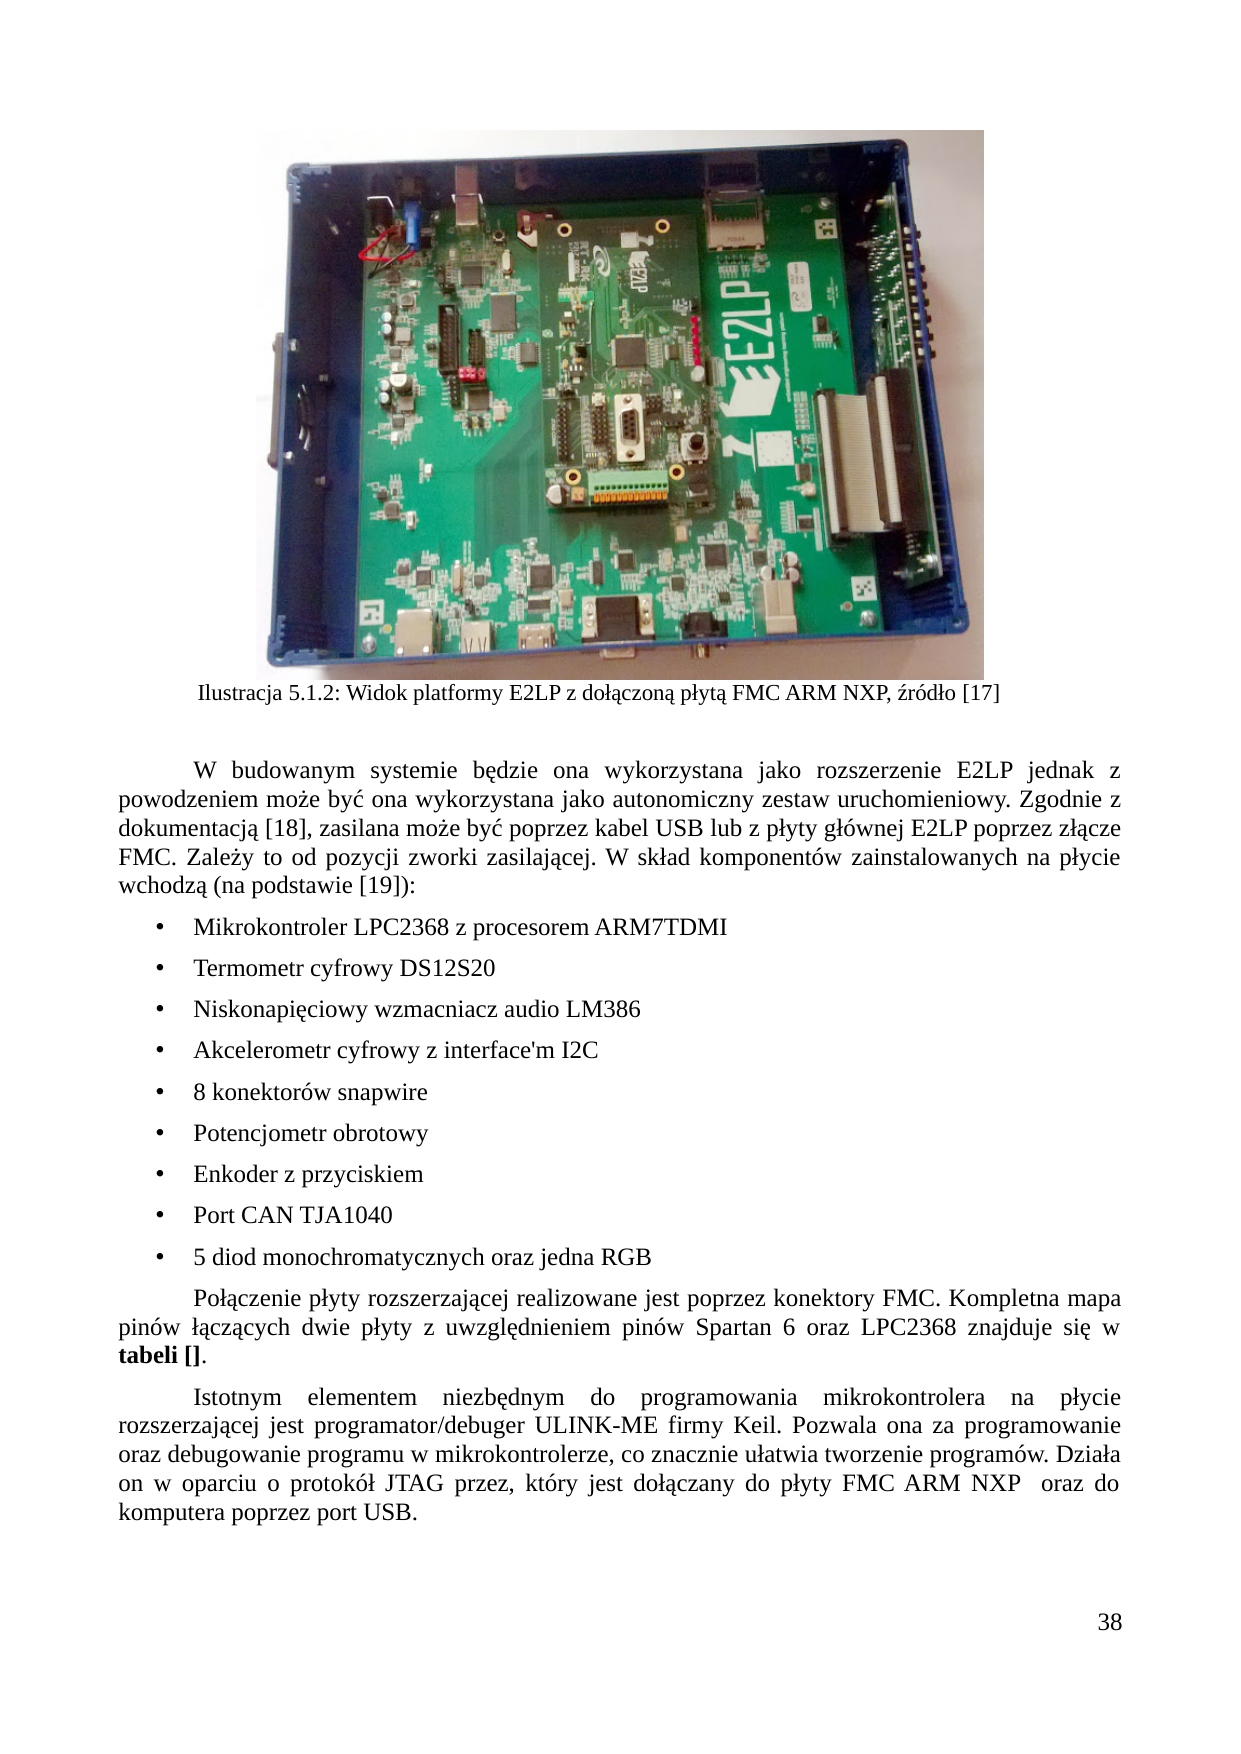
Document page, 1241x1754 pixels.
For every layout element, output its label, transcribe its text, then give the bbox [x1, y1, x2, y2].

list Niskonapięciowy wzmacniacz audio LM386 [156, 994, 1122, 1023]
text W budowanym systemie będzie ona wykorzystana jako rozszerzenie E2LP jednak z powodzeniem może być ona wykorzystana jako autonomiczny zestaw uruchomieniowy. Zgodnie z dokumentacją [18], zasilana może być poprzez kabel USB lub z płyty głównej E2LP poprzez złącze FMC. Zależy to od pozycji zworki zasilającej. W skład komponentów zainstalowanych na płycie wchodzą (na podstawie [19]): [118, 755, 1122, 899]
text Połączenie płyty rozszerzającej realizowane jest poprzez konektory FMC. Kompletna mapa pinów łączących dwie płyty z uwzględnieniem pinów Spartan 6 oraz LPC2368 znajduje się w tabeli []. [118, 1283, 1122, 1369]
list Termometr cyfrowy DS12S20 [156, 953, 1122, 982]
picture [256, 130, 984, 680]
list Akcelerometr cyfrowy z interface'm I2C [156, 1035, 1122, 1064]
text Ilustracja 5.1.2: Widok platformy E2LP z dołączoną płytą FMC ARM NXP, źródło [17] [197, 131, 1043, 706]
text Istotnym elementem niezbędnym do programowania mikrokontrolera na płycie rozszerzającej jest programator/debuger ULINK-ME firmy Keil. Pozwala ona za programowanie oraz debugowanie programu w mikrokontrolerze, co znacznie ułatwia tworzenie programów. Działa on w oparciu o protokół JTAG przez, który jest dołączany do płyty FMC ARM NXP oraz do komputera poprzez port USB. [118, 1382, 1122, 1525]
list Enkoder z przyciskiem [156, 1159, 1122, 1188]
list 8 konektorów snapwire [156, 1077, 1122, 1105]
list Potencjometr obrotowy [156, 1118, 1122, 1147]
list 5 diod monochromatycznych oraz jedna RGB [156, 1242, 1122, 1270]
list Mikrokontroler LPC2368 z procesorem ARM7TDMI [156, 912, 1122, 940]
list Port CAN TJA1040 [156, 1200, 1122, 1229]
